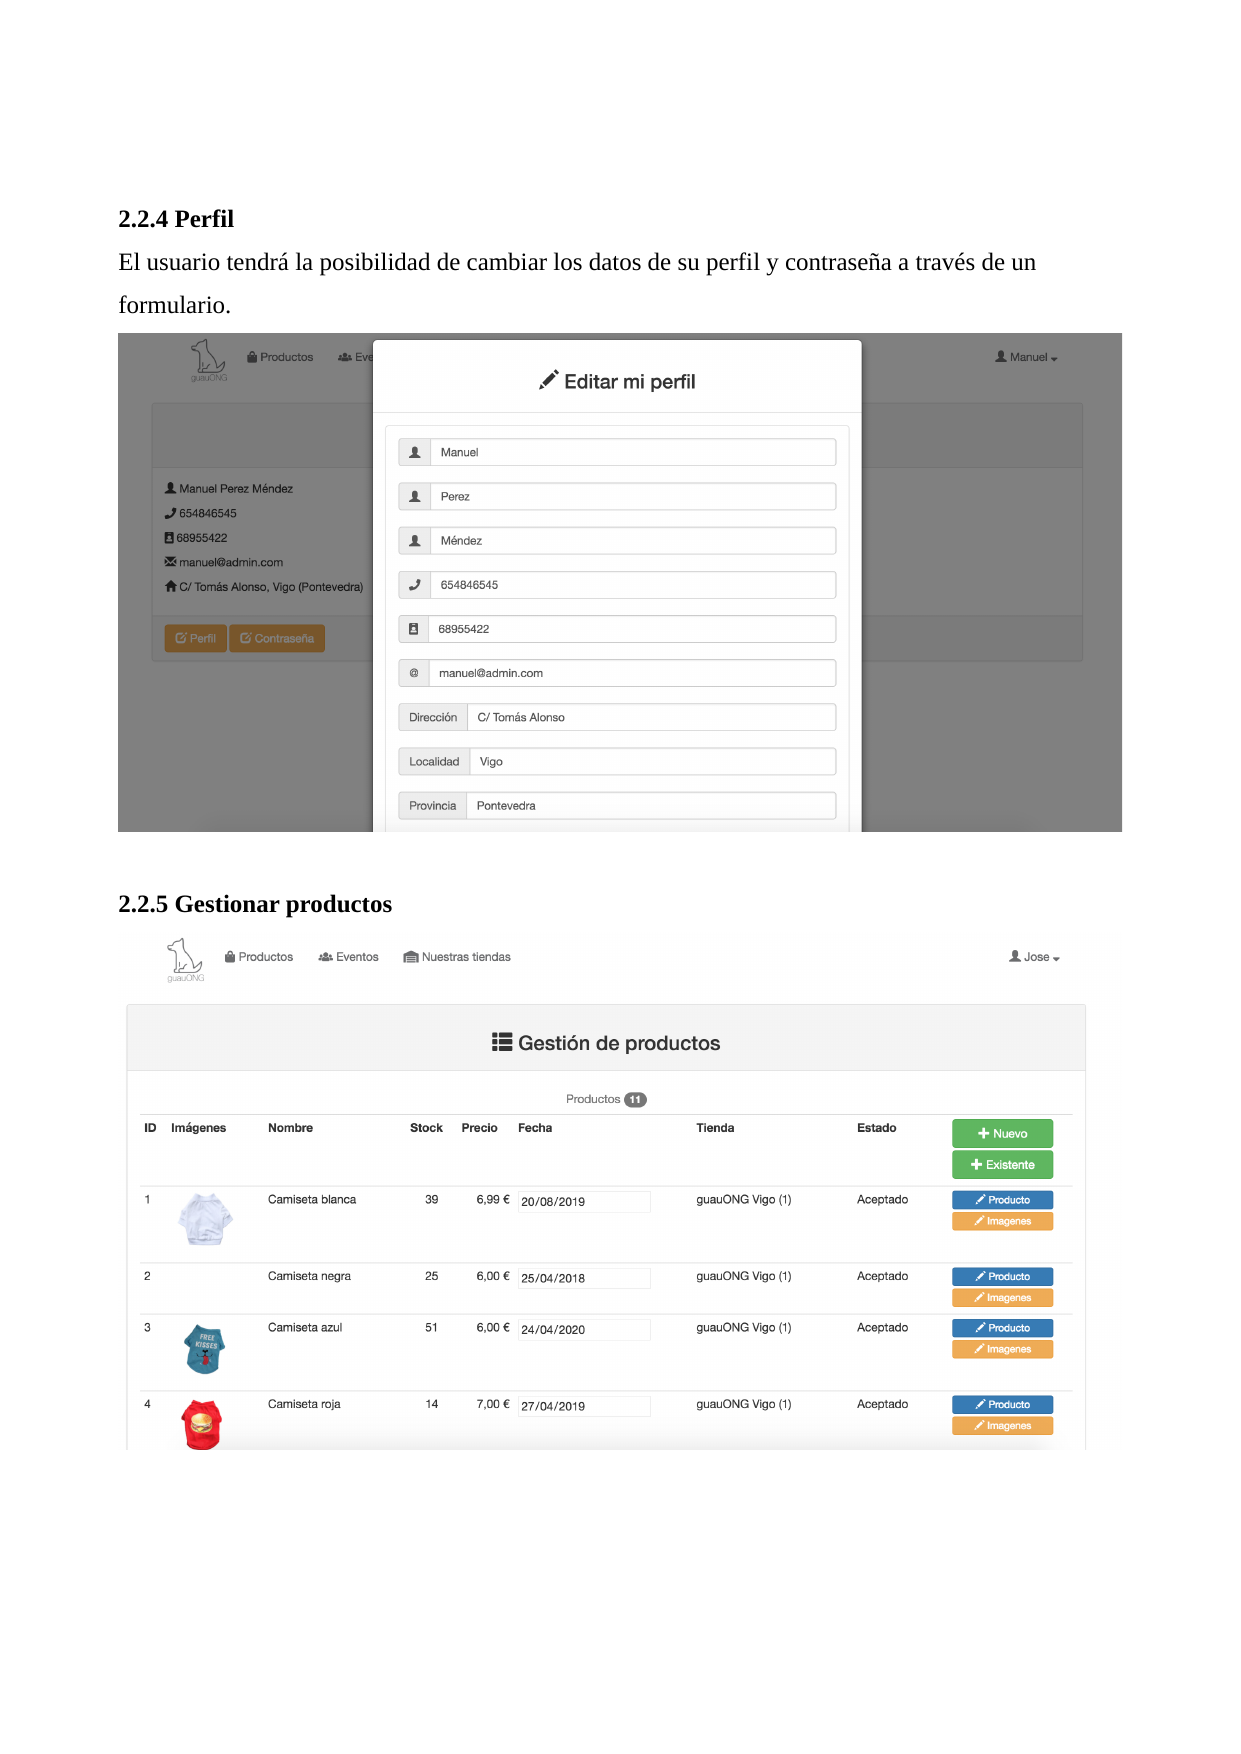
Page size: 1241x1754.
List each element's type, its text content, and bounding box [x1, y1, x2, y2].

text El usuario tendrá la posibilidad de cambiar los datos de su perfil y contraseña a través de un formulario. [118, 247, 1122, 319]
text 2.2.5 Gestionar productos [118, 889, 1122, 918]
picture [118, 333, 1123, 832]
picture [118, 932, 1123, 1450]
text 2.2.4 Perfil [118, 204, 1122, 233]
